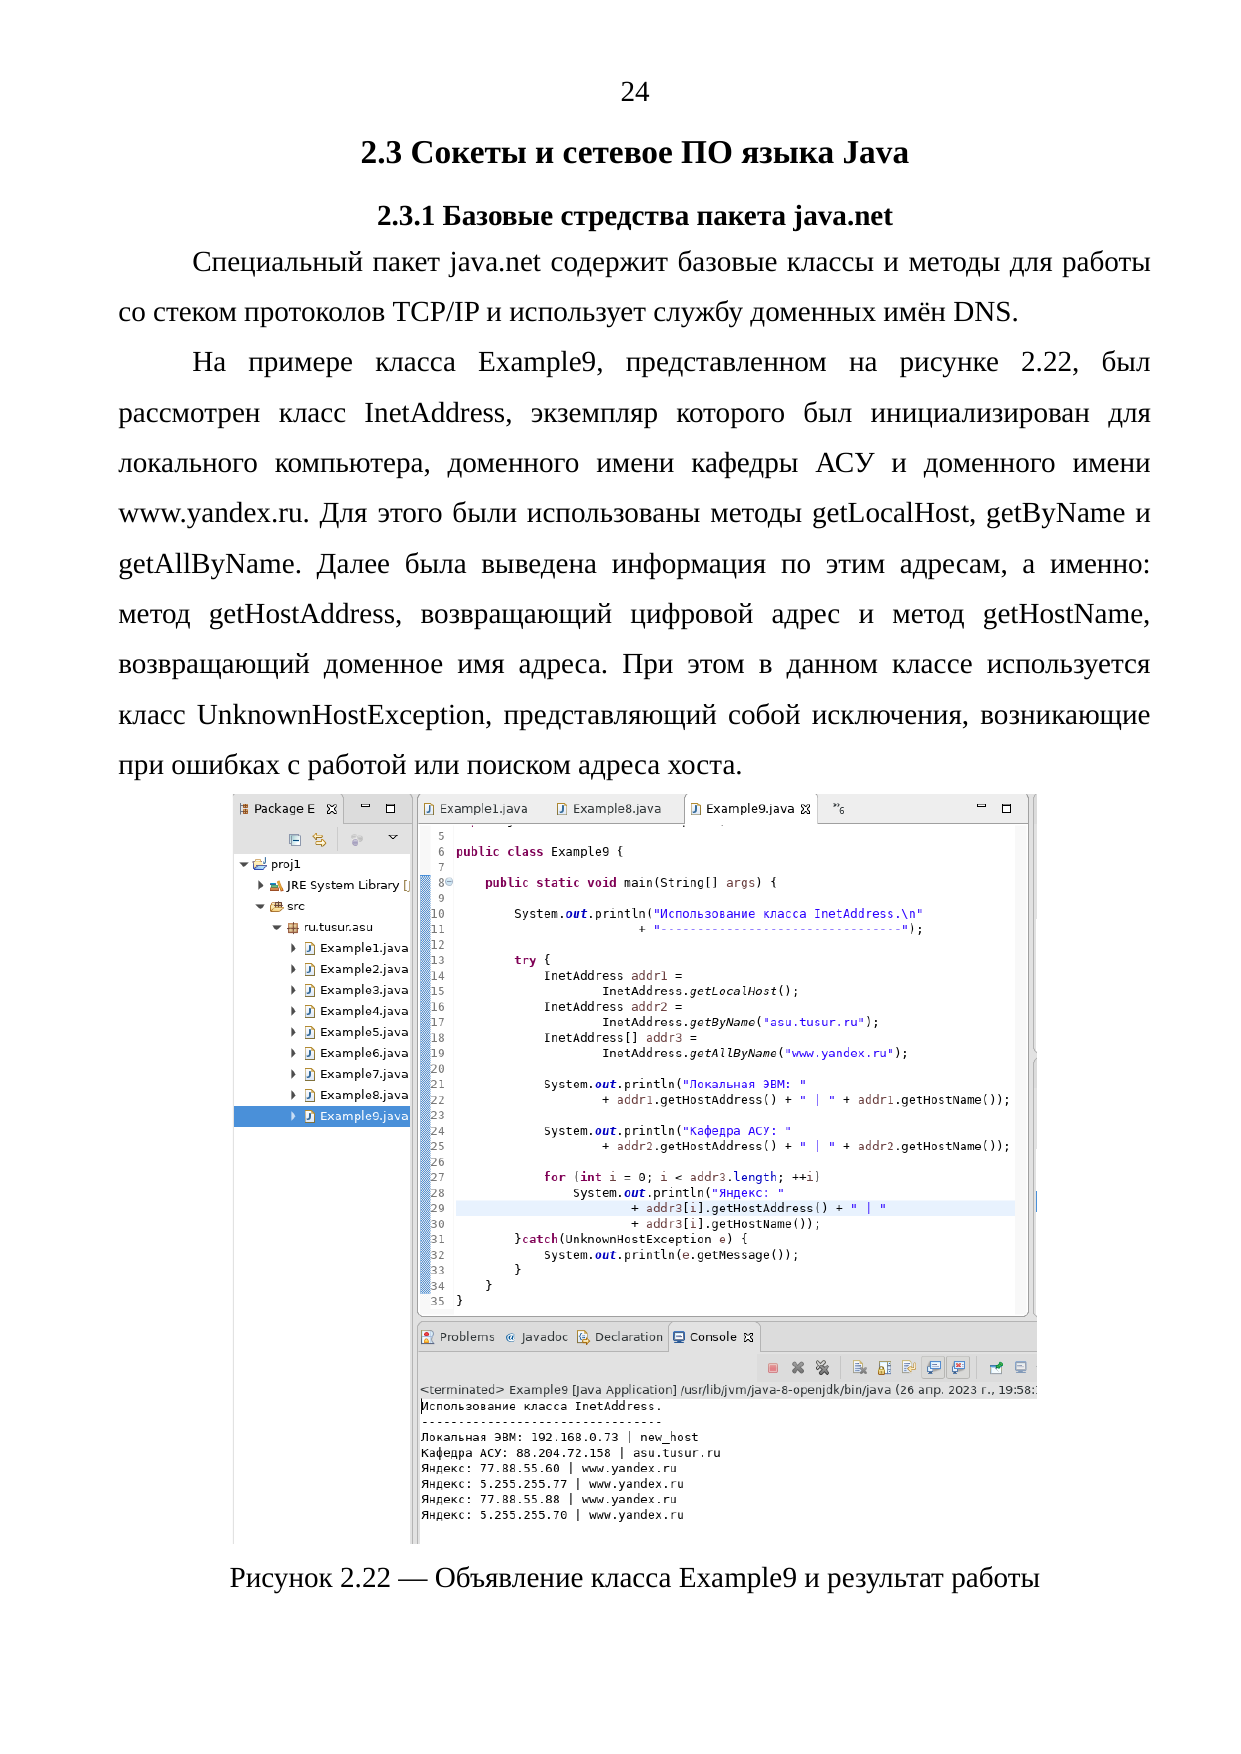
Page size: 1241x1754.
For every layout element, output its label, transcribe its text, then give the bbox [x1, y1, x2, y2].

subtitle 2.3 Сокеты и сетевое ПО языка Java [118, 132, 1152, 171]
text Специальный пакет java.net содержит базовые классы и методы для работы со стеком протоколов TCP/IP и использует службу доменных имён DNS. [118, 244, 1152, 328]
subtitle 2.3.1 Базовые стредства пакета java.net [118, 198, 1152, 231]
text Рисунок 2.22 — Объявление класса Example9 и результат работы [118, 797, 1152, 1594]
text На примере класса Example9, представленном на рисунке 2.22, был рассмотрен класс InetAddress, экземпляр которого был инициализирован для локального компьютера, доменного имени кафедры АСУ и доменного имени www.yandex.ru. Для этого были использованы методы getLocalHost, getByName и getAllByName. Далее была выведена информация по этим адресам, а именно: метод getHostAddress, возвращающий цифровой адрес и метод getHostName, возвращающий доменное имя адреса. При этом в данном классе используется класс UnknownHostException, представляющий собой исключения, возникающие при ошибках с работой или поиском адреса хоста. [118, 344, 1152, 781]
picture [232, 794, 1037, 1544]
